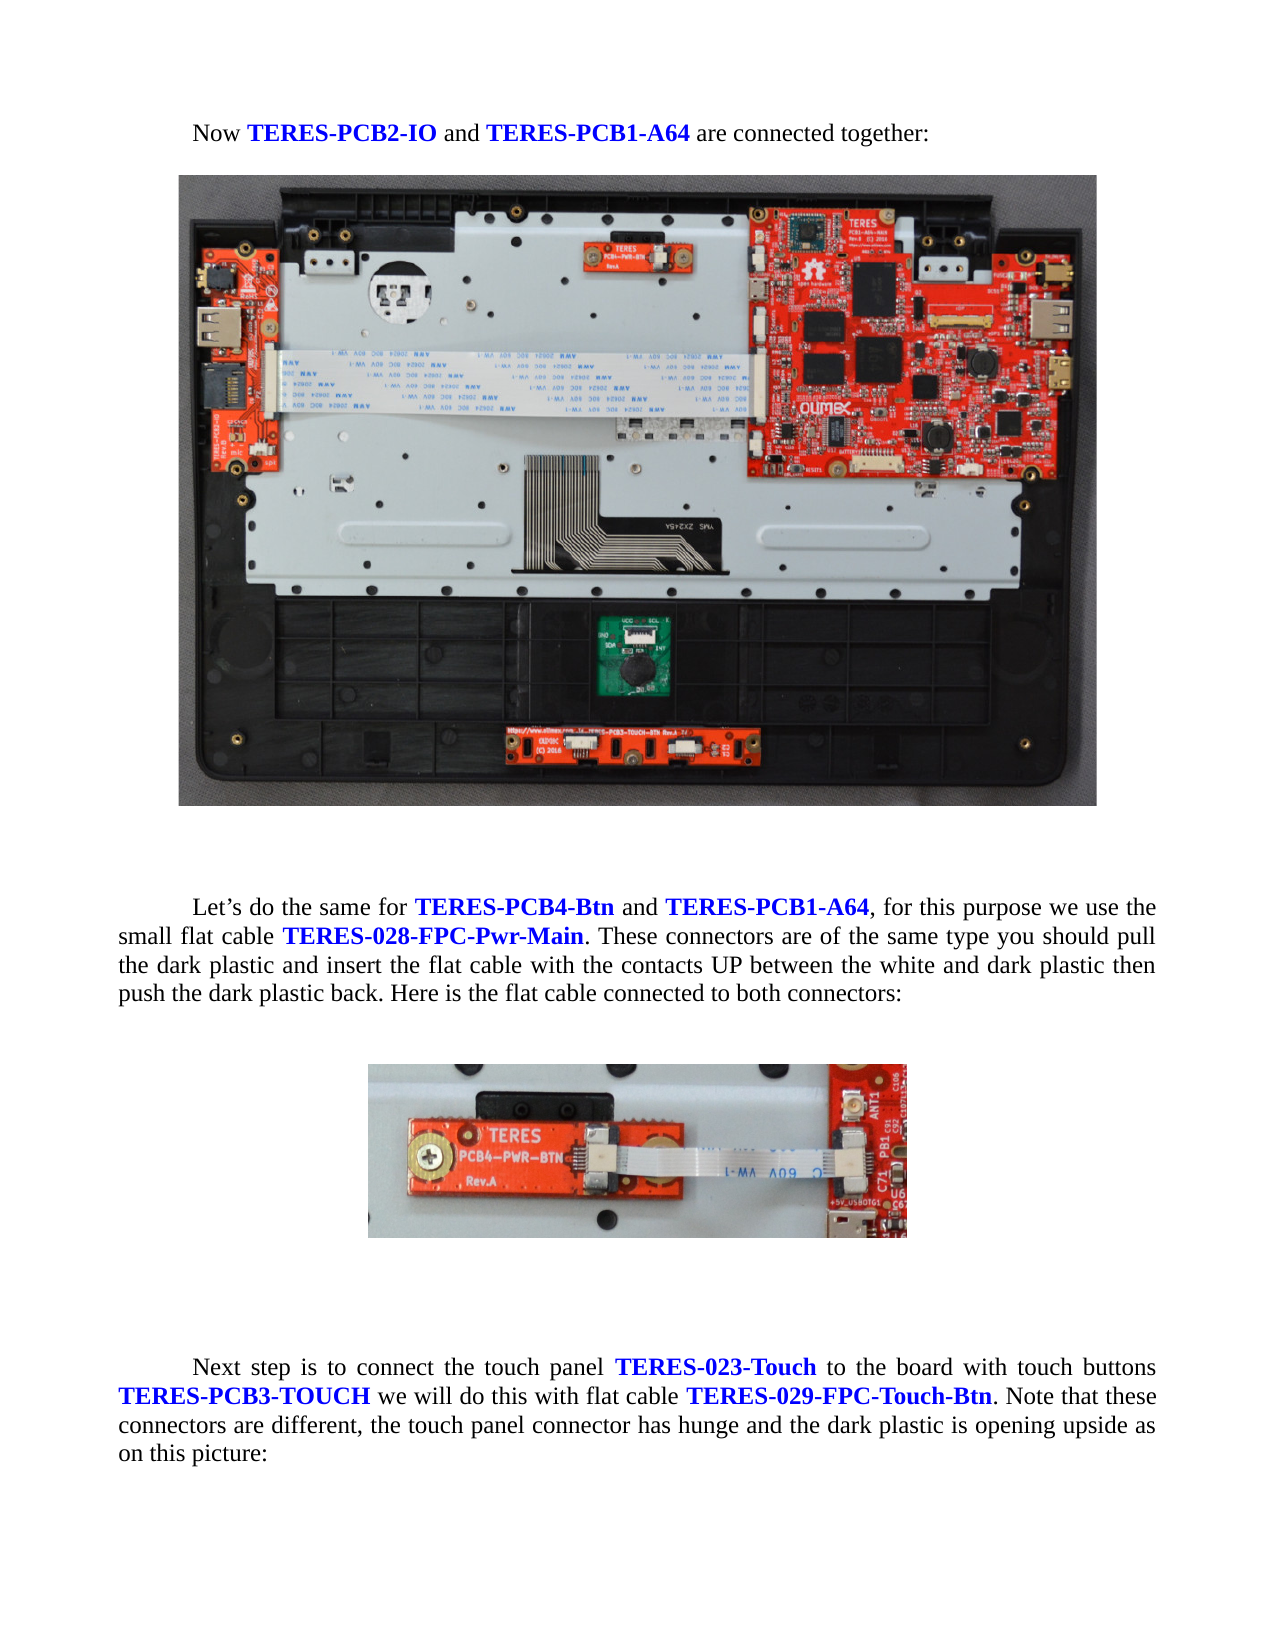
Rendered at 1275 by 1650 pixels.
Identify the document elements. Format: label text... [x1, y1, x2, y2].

text Now TERES-PCB2-IO and TERES-PCB1-A64 are connected together: [118, 118, 1157, 147]
picture [368, 1064, 907, 1238]
picture [178, 175, 1097, 806]
text Next step is to connect the touch panel TERES-023-Touch to the board with touch buttons TERES-PCB3-TOUCH we will do this with flat cable TERES-029-FPC-Touch-Btn. Note that these connectors are different, the touch panel connector has hunge and the dark plastic is opening upside as on this picture: [118, 1352, 1157, 1467]
text Let’s do the same for TERES-PCB4-Btn and TERES-PCB1-A64, for this purpose we use the small flat cable TERES-028-FPC-Pwr-Main. These connectors are of the same type you should pull the dark plastic and insert the flat cable with the contacts UP between the white and dark plastic then push the dark plastic back. Here is the flat cable connected to both connectors: [118, 892, 1157, 1007]
